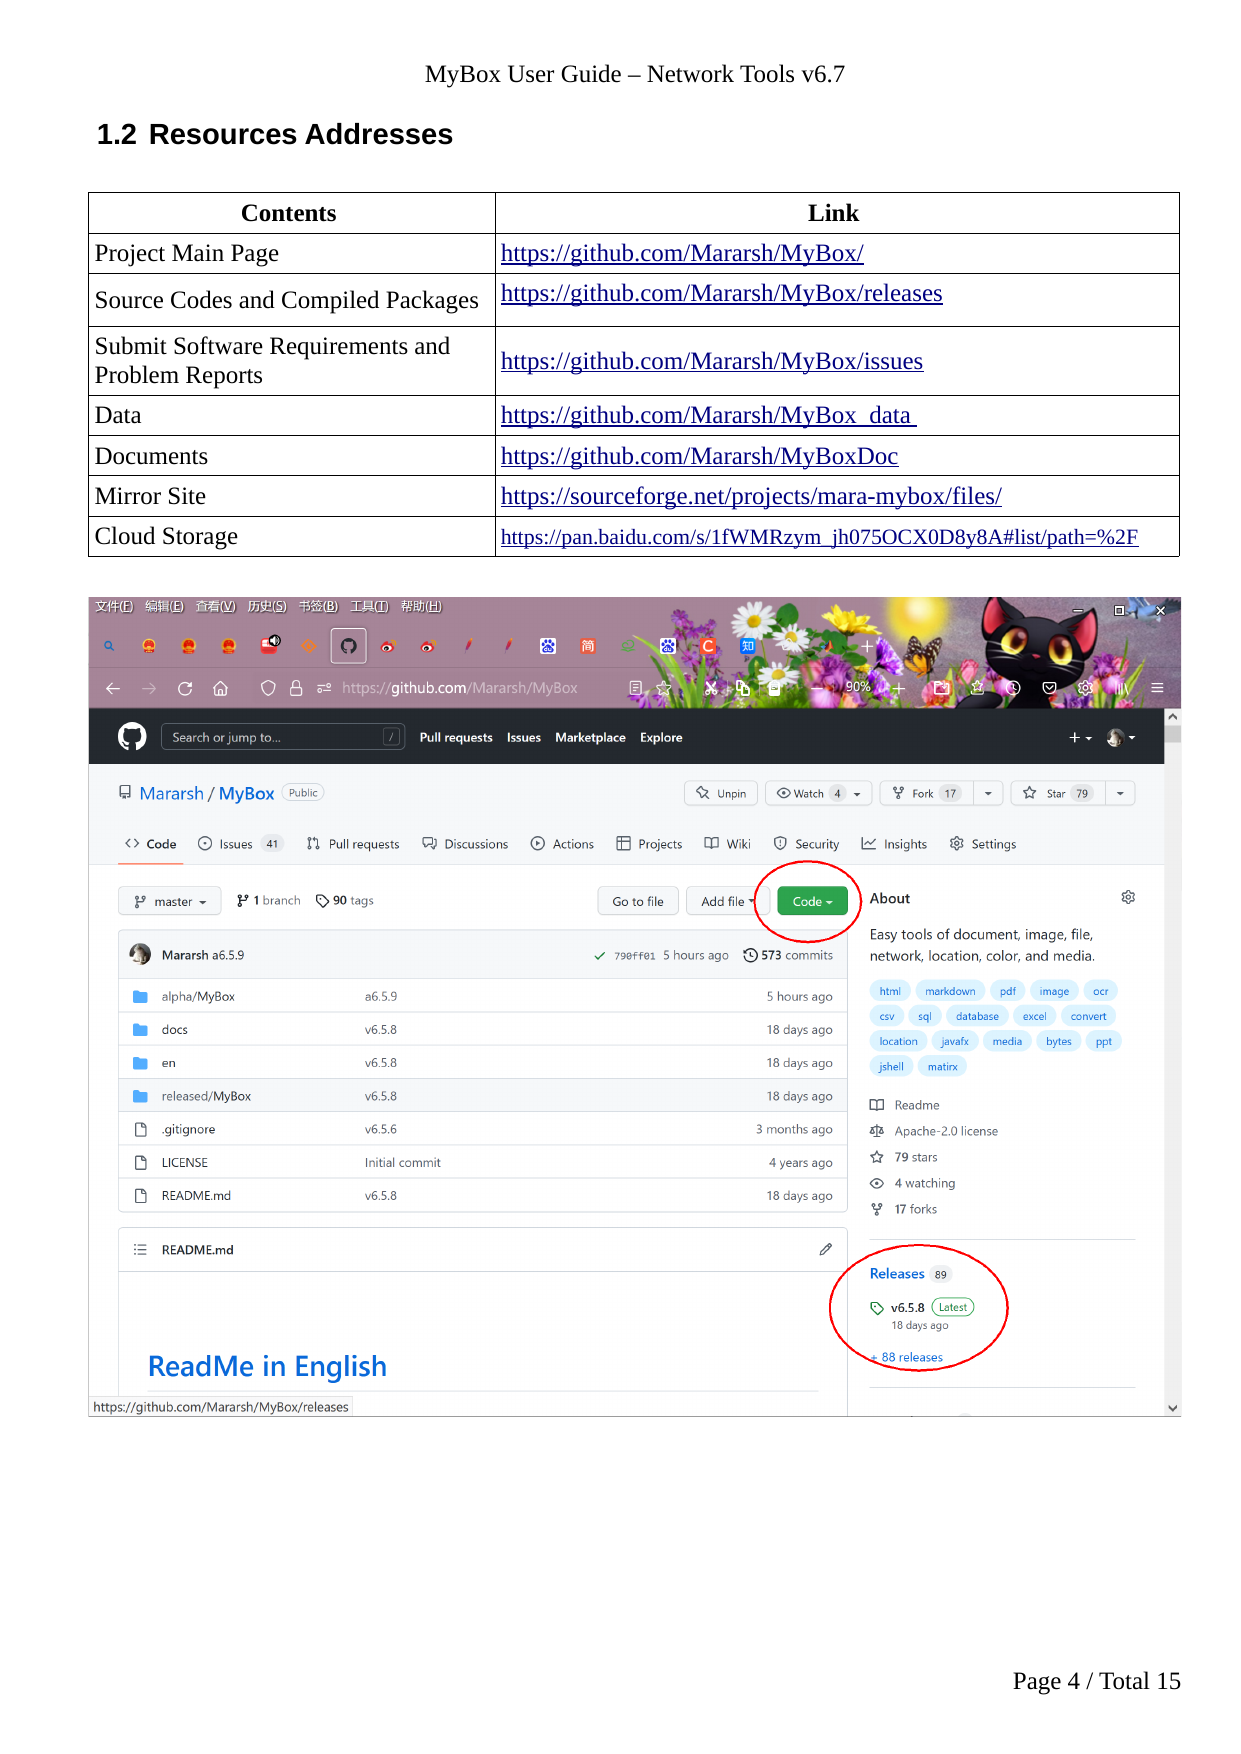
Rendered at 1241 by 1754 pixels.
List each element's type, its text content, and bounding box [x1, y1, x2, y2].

table_cell Source Codes and Compiled Packages [89, 274, 495, 326]
table_cell Cloud Storage [89, 517, 495, 556]
table_cell https://github.com/Mararsh/MyBox_data [496, 396, 1179, 435]
table_cell https://github.com/Mararsh/MyBox/issues [496, 327, 1179, 394]
table_cell Project Main Page [89, 234, 495, 273]
picture [88, 597, 1182, 1417]
table_cell Data [89, 396, 495, 435]
table_cell https://sourceforge.net/projects/mara-mybox/files/ [496, 476, 1179, 516]
table_cell Submit Software Requirements and Problem Reports [89, 327, 495, 394]
table_header Contents [89, 193, 495, 232]
table_cell https://github.com/Mararsh/MyBoxDoc [496, 436, 1179, 475]
table_cell Mirror Site [89, 476, 495, 516]
table_cell https://github.com/Mararsh/MyBox/releases [496, 274, 1179, 326]
table_header Link [496, 193, 1179, 232]
subtitle Resources Addresses [88, 117, 1181, 151]
table_cell https://pan.baidu.com/s/1fWMRzym_jh075OCX0D8y8A#list/path=%2F [496, 517, 1179, 556]
table_cell https://github.com/Mararsh/MyBox/ [496, 234, 1179, 273]
table_cell Documents [89, 436, 495, 475]
